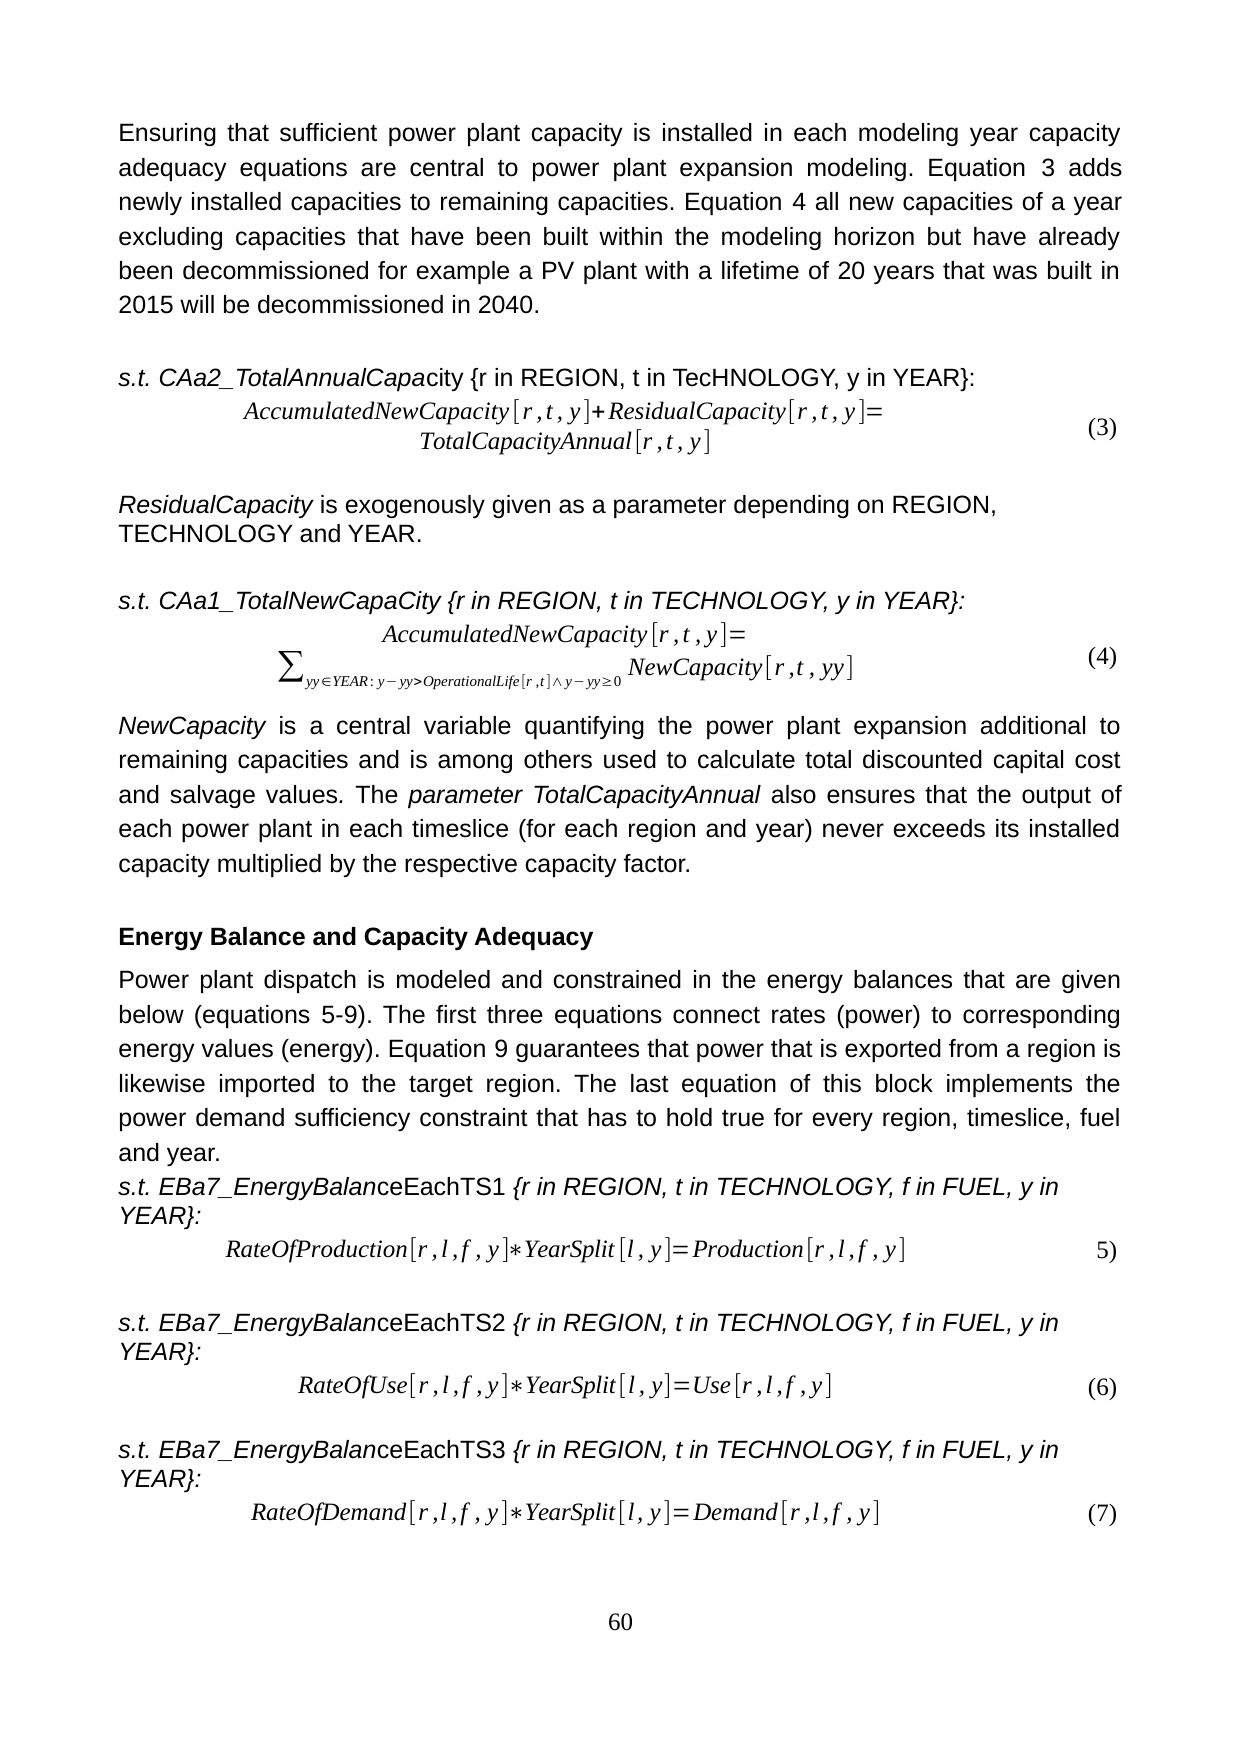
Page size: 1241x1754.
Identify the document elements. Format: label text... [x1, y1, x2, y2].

text Power plant dispatch is modeled and constrained in the energy balances that are given below (equations 5-9). The first three equations connect rates (power) to corresponding energy values (energy). Equation 9 guarantees that power that is exported from a region is likewise imported to the target region. The last equation of this block implements the power demand sufficiency constraint that has to hold true for every region, timeslice, fuel and year. [118, 966, 1122, 1167]
list s.t. EBa7_EnergyBalanceEachTS2 {r in REGION, t in TECHNOLOGY, f in FUEL, y in YEAR}: [118, 1308, 1122, 1366]
list s.t. EBa7_EnergyBalanceEachTS3 {r in REGION, t in TECHNOLOGY, f in FUEL, y in YEAR}: [118, 1435, 1122, 1492]
table_header (3) [1011, 392, 1122, 462]
table_header [118, 1366, 1011, 1406]
list s.t. EBa7_EnergyBalanceEachTS1 {r in REGION, t in TECHNOLOGY, f in FUEL, y in YEAR}: [118, 1172, 1122, 1230]
table_header [118, 392, 1011, 462]
text NewCapacity is a central variable quantifying the power plant expansion additional to remaining capacities and is among others used to calculate total discounted capital cost and salvage values. The parameter TotalCapacityAnnual also ensures that the output of each power plant in each timeslice (for each region and year) never exceeds its installed capacity multiplied by the respective capacity factor. [118, 711, 1122, 878]
table_header [118, 1230, 1011, 1270]
table_header [118, 615, 1011, 696]
list Energy Balance and Capacity Adequacy [118, 922, 1122, 951]
table_header (4) [1011, 615, 1122, 696]
list ResidualCapacity is exogenously given as a parameter depending on REGION, TECHNOLOGY and YEAR. [118, 491, 1122, 548]
table_header 5) [1011, 1230, 1122, 1270]
table_header [118, 1493, 1011, 1533]
list s.t. CAa2_TotalAnnualCapacity {r in REGION, t in TecHNOLOGY, y in YEAR}: [118, 363, 1122, 392]
table_header (6) [1011, 1366, 1122, 1406]
text Ensuring that sufficient power plant capacity is installed in each modeling year capacity adequacy equations are central to power plant expansion modeling. Equation 3 adds newly installed capacities to remaining capacities. Equation 4 all new capacities of a year excluding capacities that have been built within the modeling horizon but have already been decommissioned for example a PV plant with a lifetime of 20 years that was built in 2015 will be decommissioned in 2040. [118, 118, 1122, 319]
table_header (7) [1011, 1493, 1122, 1533]
list s.t. CAa1_TotalNewCapaCity {r in REGION, t in TECHNOLOGY, y in YEAR}: [118, 586, 1122, 615]
